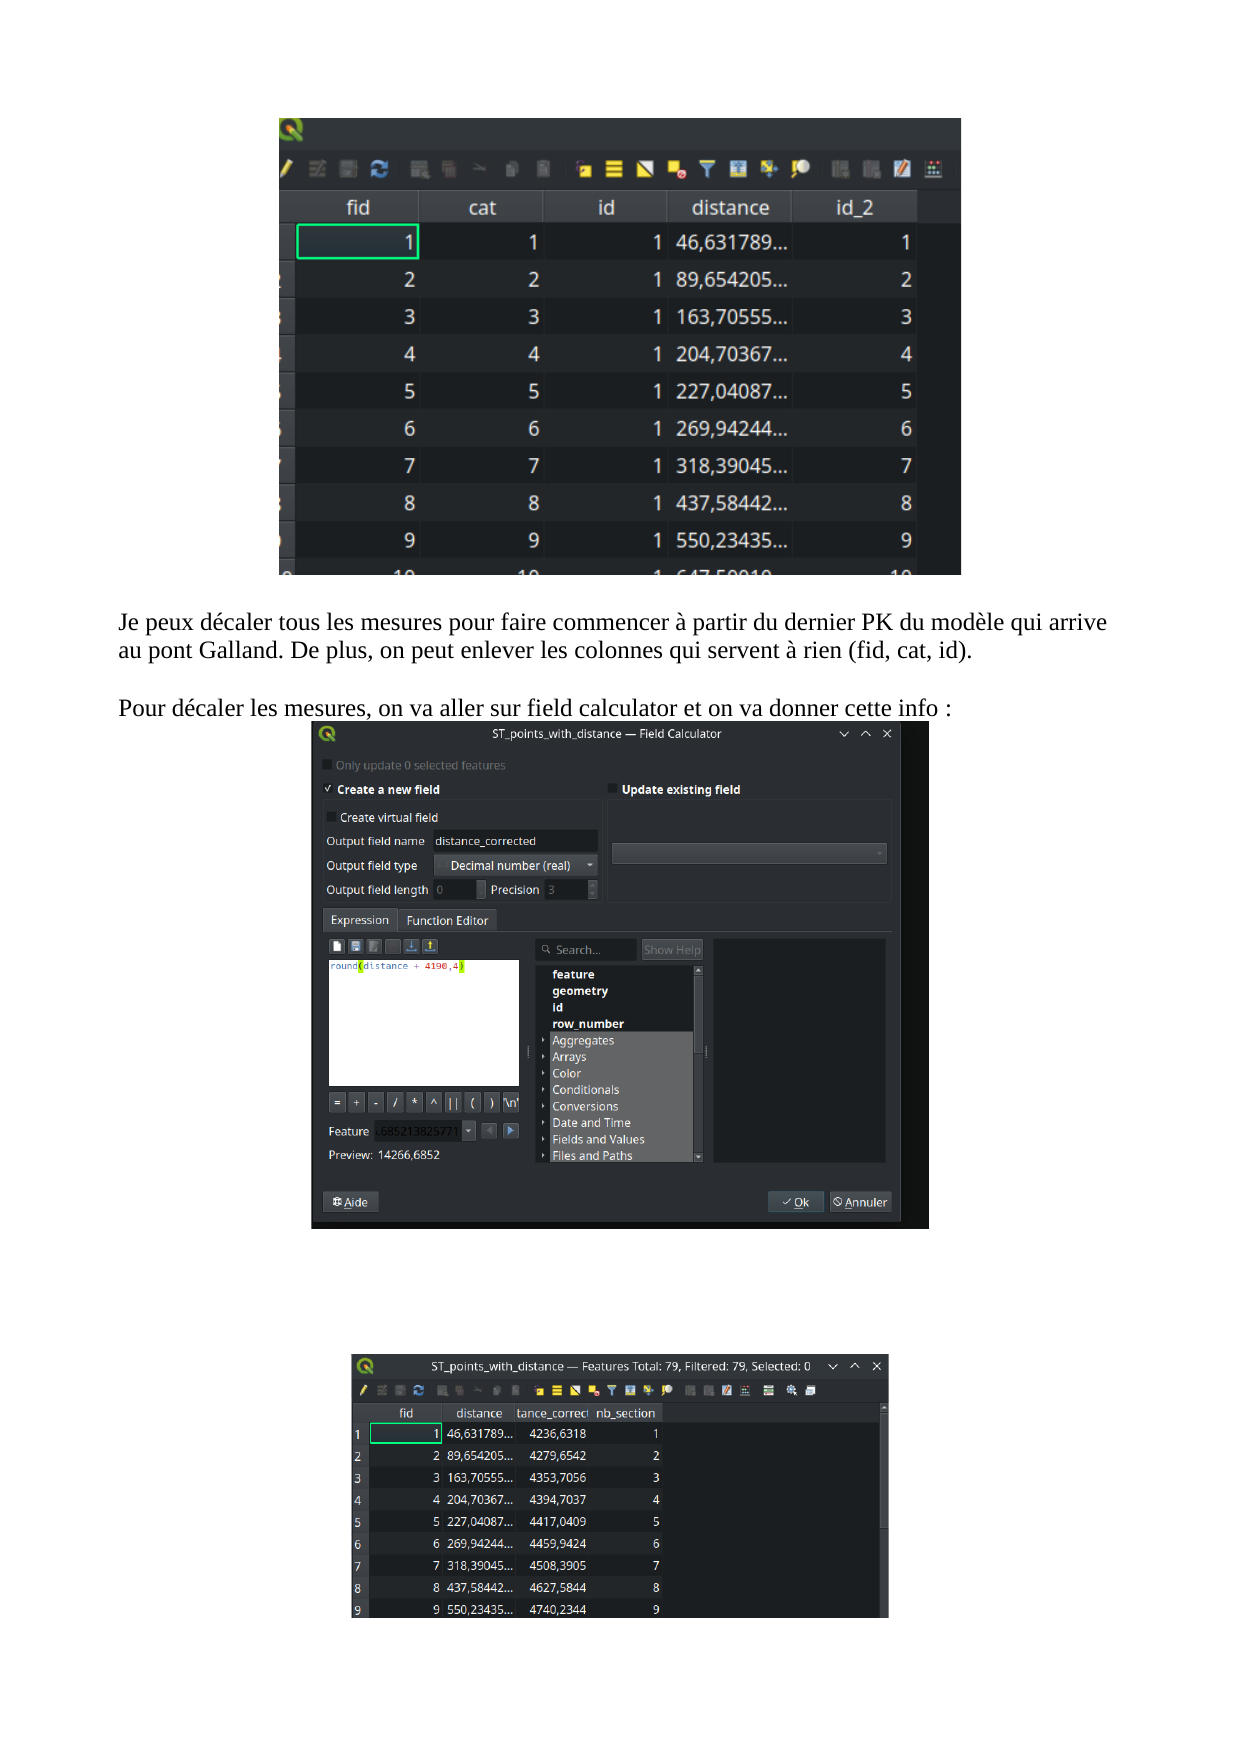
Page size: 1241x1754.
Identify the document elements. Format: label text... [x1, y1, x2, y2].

picture [351, 1354, 889, 1618]
picture [279, 118, 962, 575]
text Pour décaler les mesures, on va aller sur field calculator et on va donner cette info : [118, 693, 1122, 722]
text Je peux décaler tous les mesures pour faire commencer à partir du dernier PK du modèle qui arrive au pont Galland. De plus, on peut enlever les colonnes qui servent à rien (fid, cat, id). [118, 607, 1122, 664]
picture [311, 721, 929, 1229]
